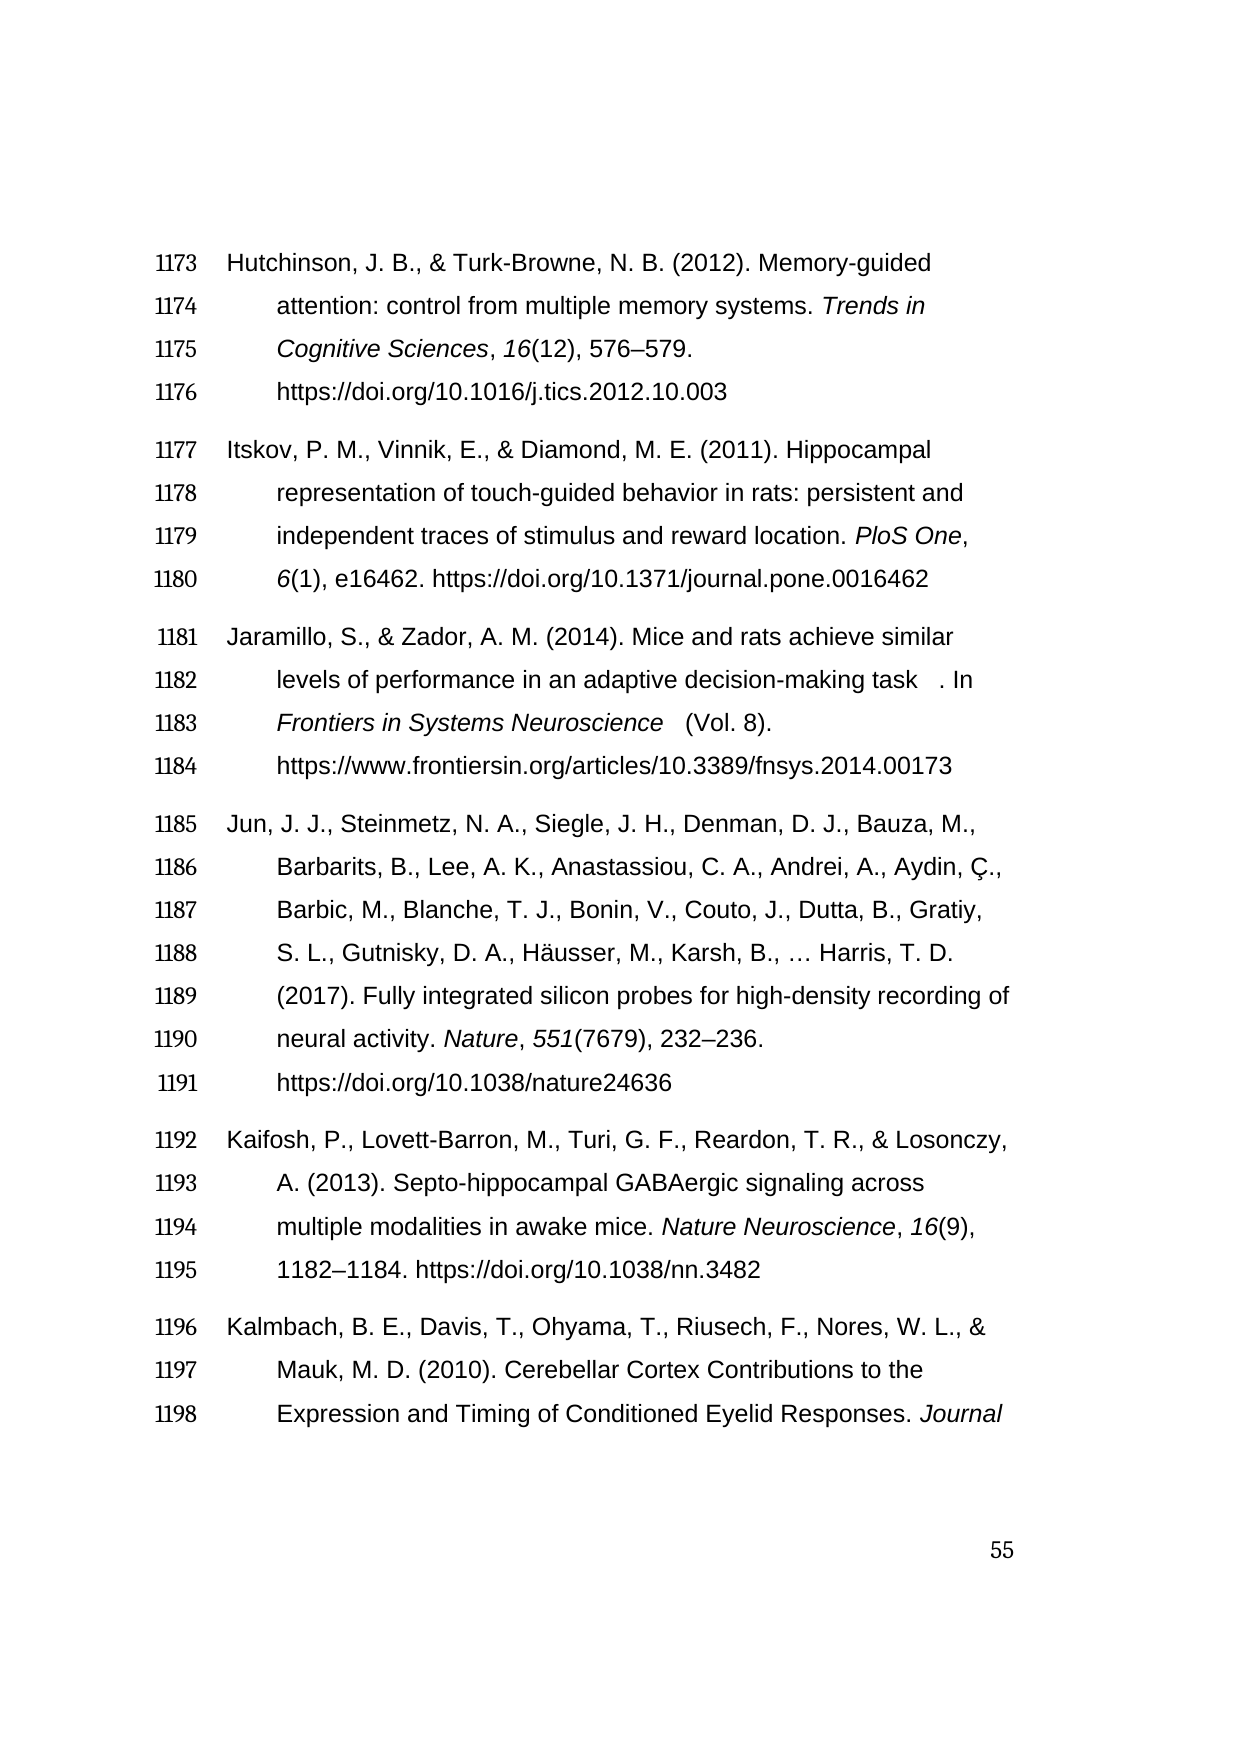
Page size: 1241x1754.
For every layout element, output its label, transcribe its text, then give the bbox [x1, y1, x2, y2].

text Hutchinson, J. B., & Turk-Browne, N. B. (2012). Memory-guided attention: control from multiple memory systems. Trends in Cognitive Sciences, 16(12), 576–579. https://doi.org/10.1016/j.tics.2012.10.003 [226, 248, 1014, 406]
text Kaifosh, P., Lovett-Barron, M., Turi, G. F., Reardon, T. R., & Losonczy, A. (2013). Septo-hippocampal GABAergic signaling across multiple modalities in awake mice. Nature Neuroscience, 16(9), 1182–1184. https://doi.org/10.1038/nn.3482 [226, 1125, 1014, 1283]
text Kalmbach, B. E., Davis, T., Ohyama, T., Riusech, F., Nores, W. L., & Mauk, M. D. (2010). Cerebellar Cortex Contributions to the Expression and Timing of Conditioned Eyelid Responses. Journal [226, 1312, 1014, 1427]
text Jaramillo, S., & Zador, A. M. (2014). Mice and rats achieve similar levels of performance in an adaptive decision-making task . In Frontiers in Systems Neuroscience (Vol. 8). https://www.frontiersin.org/articles/10.3389/fnsys.2014.00173 [226, 622, 1014, 780]
text Itskov, P. M., Vinnik, E., & Diamond, M. E. (2011). Hippocampal representation of touch-guided behavior in rats: persistent and independent traces of stimulus and reward location. PloS One, 6(1), e16462. https://doi.org/10.1371/journal.pone.0016462 [226, 435, 1014, 593]
text Jun, J. J., Steinmetz, N. A., Siegle, J. H., Denman, D. J., Bauza, M., Barbarits, B., Lee, A. K., Anastassiou, C. A., Andrei, A., Aydin, Ç., Barbic, M., Blanche, T. J., Bonin, V., Couto, J., Dutta, B., Gratiy, S. L., Gutnisky, D. A., Häusser, M., Karsh, B., … Harris, T. D. (2017). Fully integrated silicon probes for high-density recording of neural activity. Nature, 551(7679), 232–236. https://doi.org/10.1038/nature24636 [226, 809, 1014, 1096]
